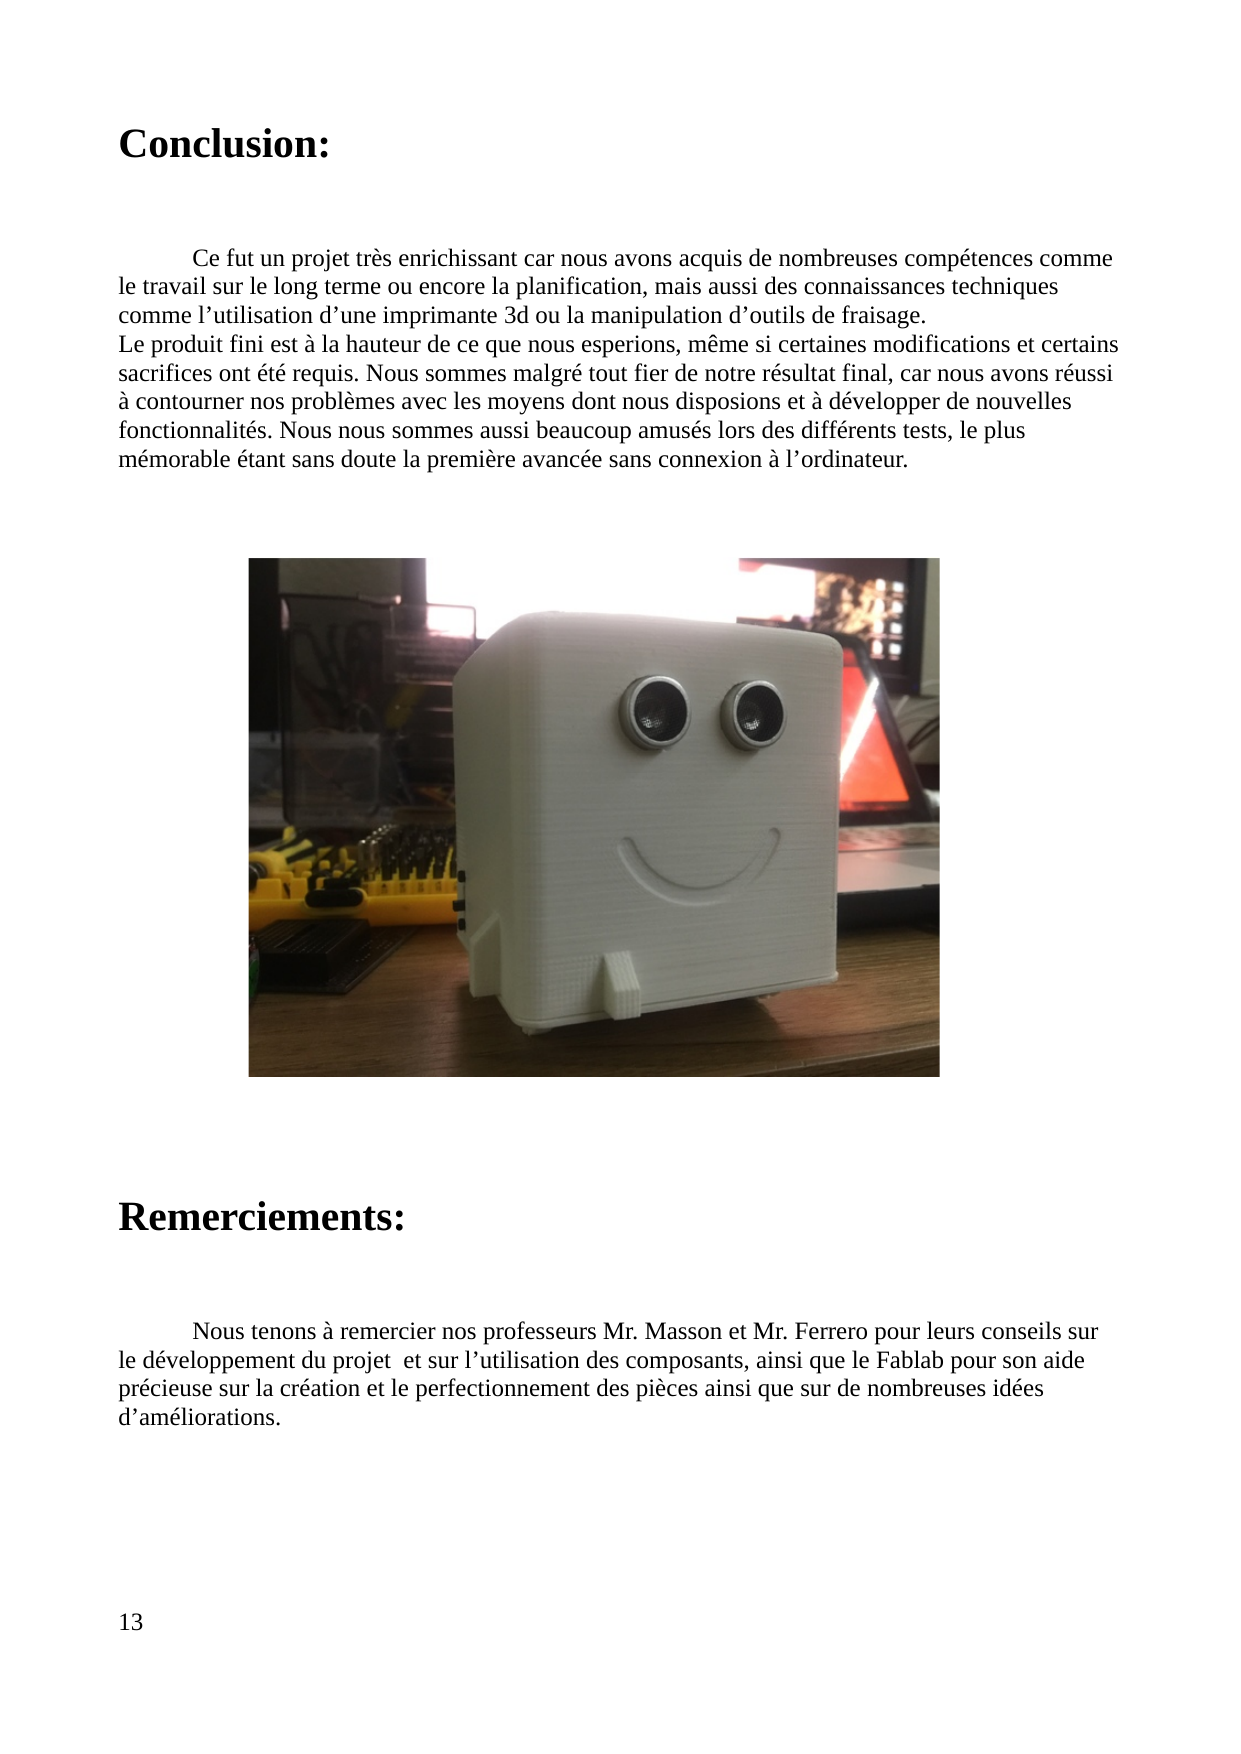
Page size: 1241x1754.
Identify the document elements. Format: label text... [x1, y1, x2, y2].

text Ce fut un projet très enrichissant car nous avons acquis de nombreuses compétences comme le travail sur le long terme ou encore la planification, mais aussi des connaissances techniques comme l’utilisation d’une imprimante 3d ou la manipulation d’outils de fraisage. [118, 243, 1122, 329]
text Remerciements: [118, 1191, 1122, 1239]
picture [248, 557, 940, 1077]
text Nous tenons à remercier nos professeurs Mr. Masson et Mr. Ferrero pour leurs conseils sur le développement du projet et sur l’utilisation des composants, ainsi que le Fablab pour son aide précieuse sur la création et le perfectionnement des pièces ainsi que sur de nombreuses idées d’améliorations. [118, 1316, 1122, 1431]
text Le produit fini est à la hauteur de ce que nous esperions, même si certaines modifications et certains sacrifices ont été requis. Nous sommes malgré tout fier de notre résultat final, car nous avons réussi à contourner nos problèmes avec les moyens dont nous disposions et à développer de nouvelles fonctionnalités. Nous nous sommes aussi beaucoup amusés lors des différents tests, le plus mémorable étant sans doute la première avancée sans connexion à l’ordinateur. [118, 329, 1122, 473]
text Conclusion: [118, 118, 1122, 166]
